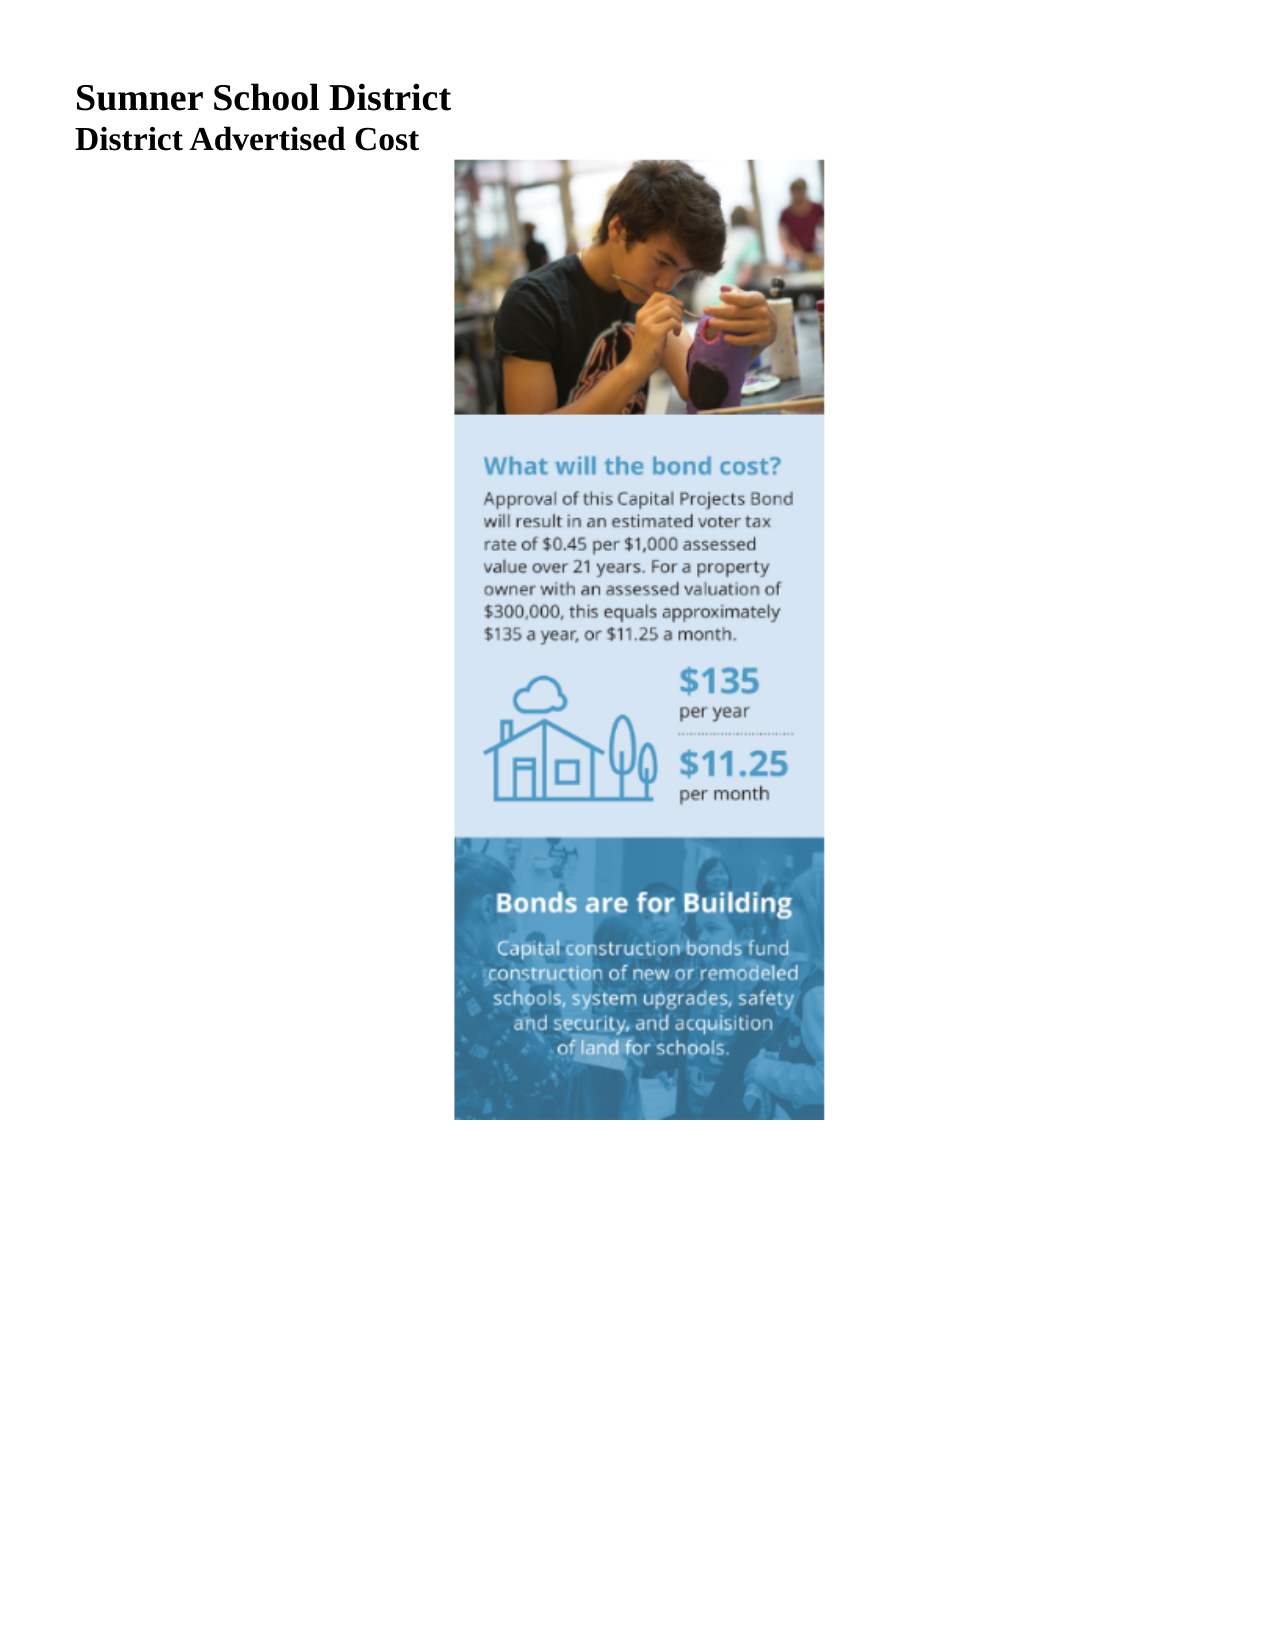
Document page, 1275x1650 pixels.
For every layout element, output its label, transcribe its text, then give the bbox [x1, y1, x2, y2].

picture [450, 157, 826, 1120]
subtitle Sumner School District [75, 75, 1200, 119]
subtitle District Advertised Cost [75, 119, 1200, 157]
